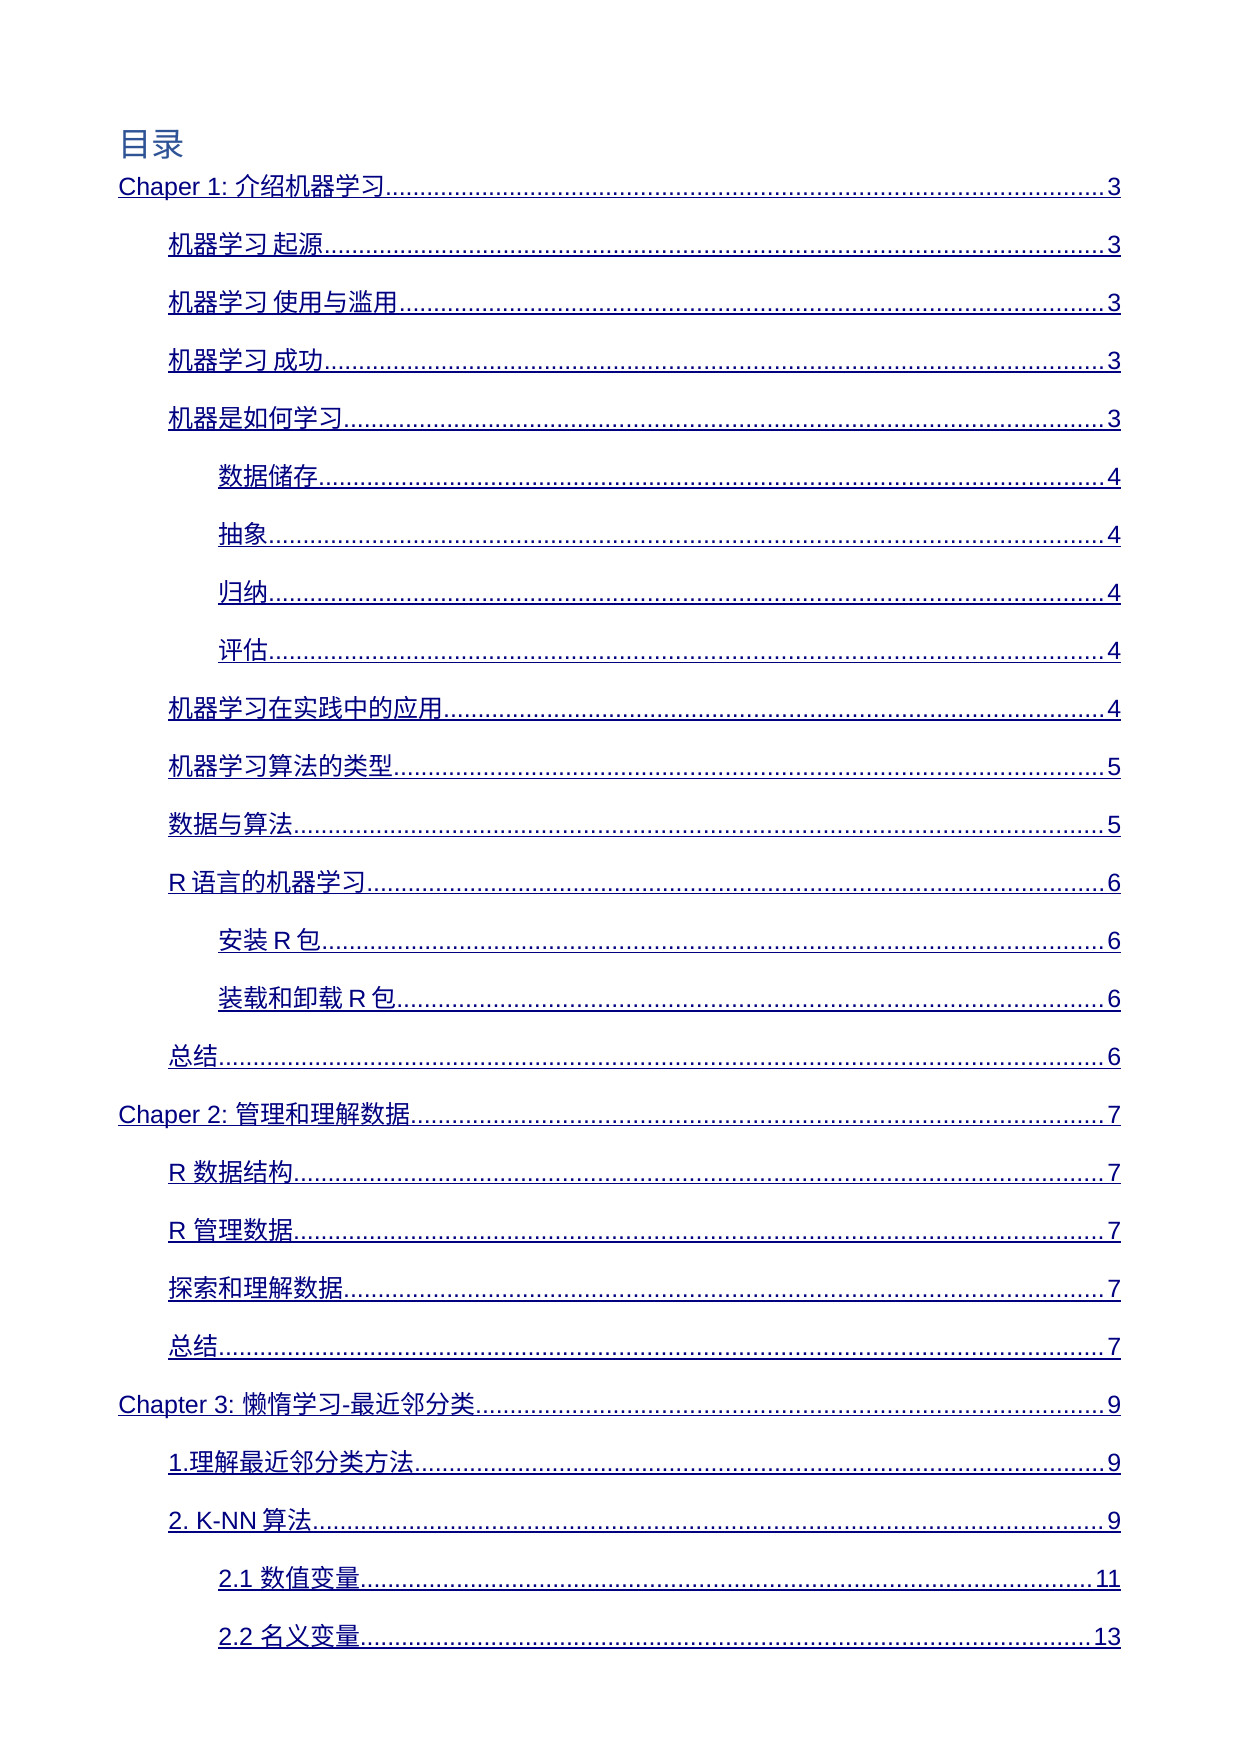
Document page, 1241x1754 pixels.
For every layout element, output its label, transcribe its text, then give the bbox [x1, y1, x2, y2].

text Chaper 2: 管理和理解数据 7 [118, 1095, 1122, 1131]
text 数据储存 4 [218, 456, 1122, 493]
text R语言的机器学习 6 [168, 863, 1122, 899]
text 机器学习在实践中的应用 4 [168, 688, 1122, 725]
text 机器是如何学习 3 [168, 398, 1122, 435]
text R 数据结构 7 [168, 1153, 1122, 1189]
text 2.1 数值变量 11 [218, 1559, 1122, 1595]
text R 管理数据 7 [168, 1211, 1122, 1247]
text Chapter 3: 懒惰学习-最近邻分类 9 [118, 1385, 1122, 1421]
text 目录 [118, 118, 1122, 166]
text 总结 7 [168, 1327, 1122, 1363]
text 机器学习 起源 3 [168, 224, 1122, 261]
text 2. K-NN算法 9 [168, 1501, 1122, 1537]
text 总结 6 [168, 1037, 1122, 1073]
text 评估 4 [218, 631, 1122, 667]
text Chaper 1: 介绍机器学习 3 [118, 166, 1122, 203]
text 机器学习 使用与滥用 3 [168, 282, 1122, 319]
text 安装R包 6 [218, 921, 1122, 957]
text 抽象 4 [218, 514, 1122, 551]
text 归纳 4 [218, 572, 1122, 609]
text 1. 理解最近邻分类方法 9 [168, 1443, 1122, 1479]
text 2.2 名义变量 13 [218, 1617, 1122, 1653]
text 机器学习 成功 3 [168, 340, 1122, 377]
text 数据与算法 5 [168, 804, 1122, 841]
text 机器学习算法的类型 5 [168, 747, 1122, 783]
text 装载和卸载R包 6 [218, 979, 1122, 1015]
text 探索和理解数据 7 [168, 1269, 1122, 1305]
